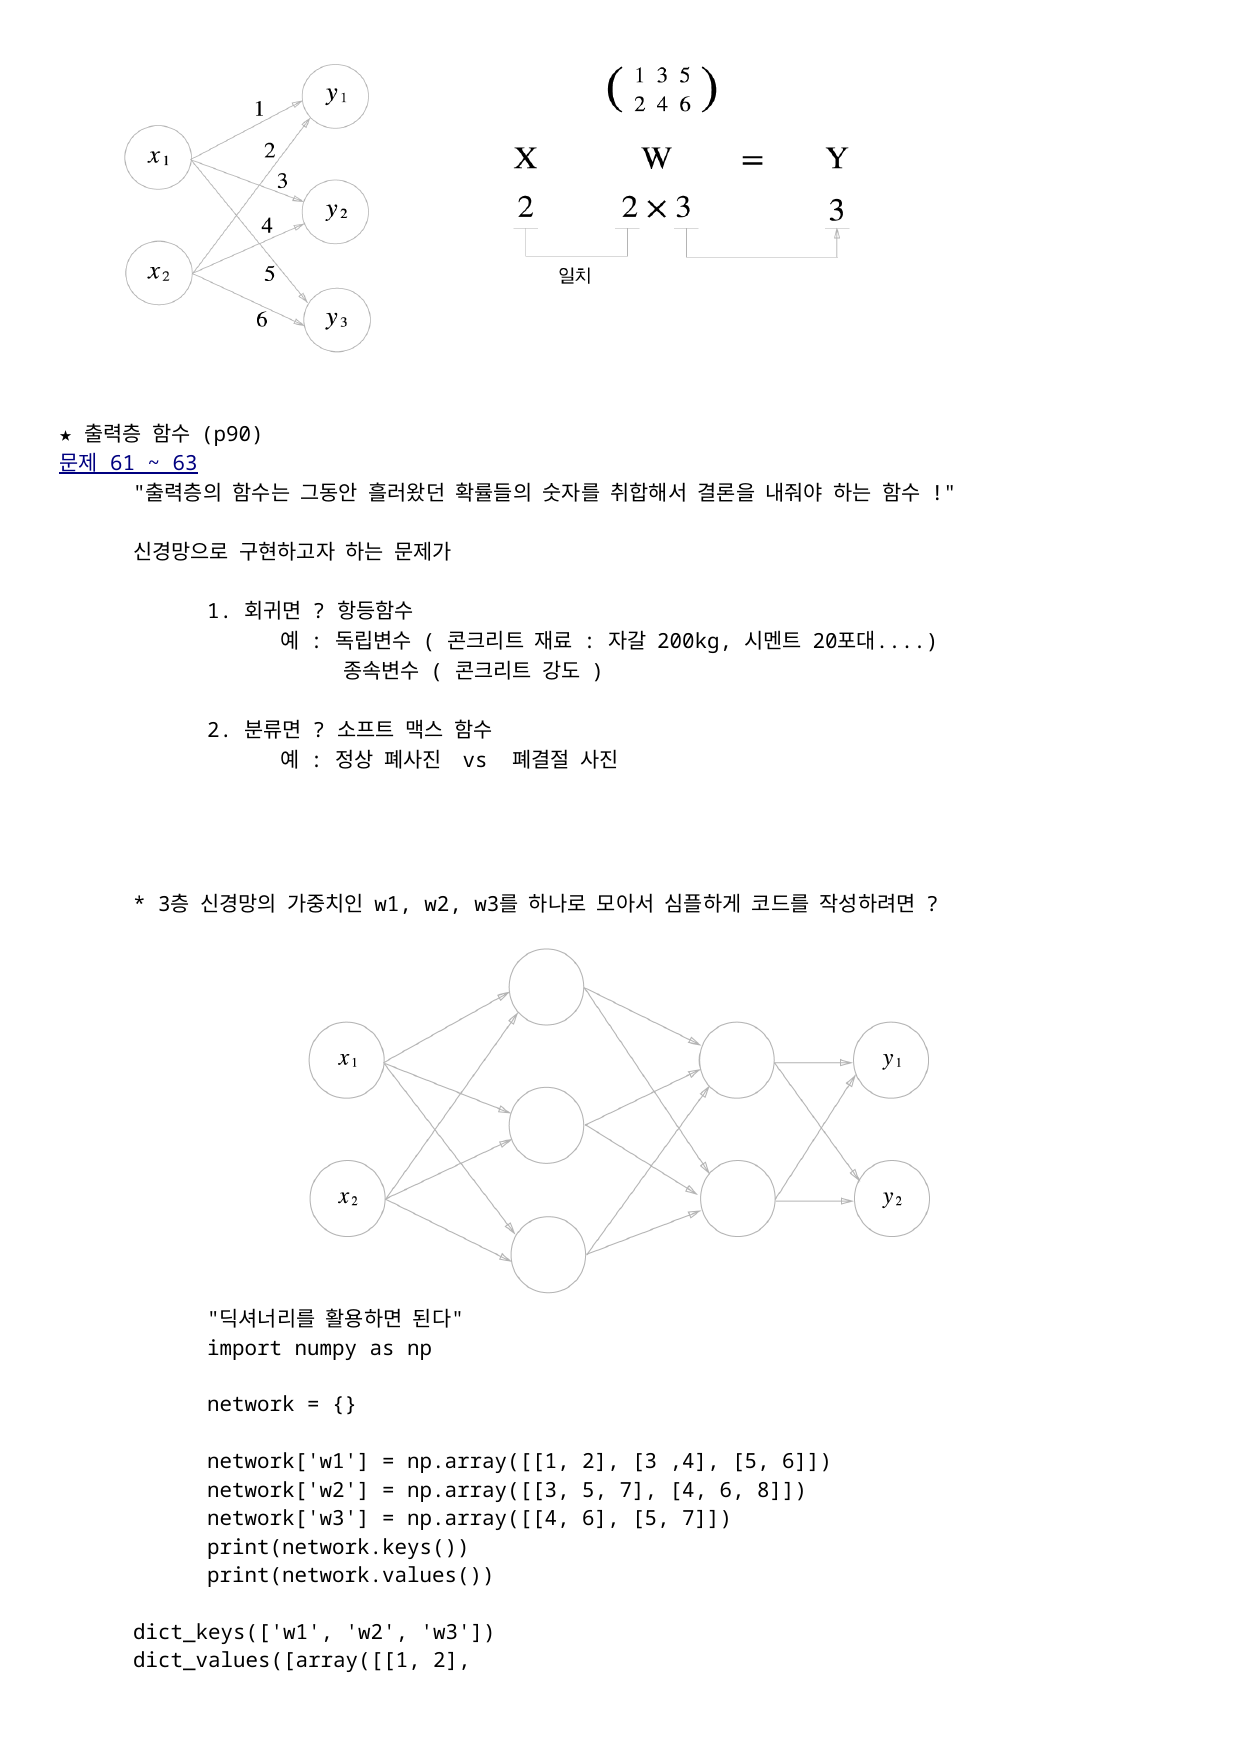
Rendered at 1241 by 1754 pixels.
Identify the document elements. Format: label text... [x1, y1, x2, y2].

text network['w3'] = np.array([[4, 6], [5, 7]]) [59, 1503, 1181, 1532]
text dict_values([array([[1, 2], [59, 1646, 1181, 1674]
text * 3층 신경망의 가중치인 w1, w2, w3를 하나로 모아서 심플하게 코드를 작성하려면 ? [59, 888, 1181, 918]
text ★ 출력층 함수 (p90) [59, 418, 1181, 448]
text network['w1'] = np.array([[1, 2], [3 ,4], [5, 6]]) [59, 1446, 1181, 1475]
text 1. 회귀면 ? 항등함수 [59, 594, 1181, 624]
text network['w2'] = np.array([[3, 5, 7], [4, 6, 8]]) [59, 1475, 1181, 1503]
text 2. 분류면 ? 소프트 맥스 함수 [59, 713, 1181, 744]
text 예 : 독립변수 ( 콘크리트 재료 : 자갈 200kg, 시멘트 20포대....) [59, 624, 1181, 654]
picture [115, 59, 858, 361]
text 신경망으로 구현하고자 하는 문제가 [59, 535, 1181, 566]
text "출력층의 함수는 그동안 흘러왔던 확률들의 숫자를 취합해서 결론을 내줘야 하는 함수 !" [59, 476, 1181, 507]
text 예 : 정상 폐사진 vs 폐결절 사진 [59, 744, 1181, 774]
text 종속변수 ( 콘크리트 강도 ) [59, 654, 1181, 685]
text print(network.values()) [59, 1560, 1181, 1589]
text import numpy as np [59, 1333, 1181, 1361]
text "딕셔너리를 활용하면 된다" [59, 946, 1181, 1333]
text dict_keys(['w1', 'w2', 'w3']) [59, 1617, 1181, 1646]
text network = {} [59, 1389, 1181, 1418]
text 문제 61 ~ 63 [59, 448, 1181, 476]
text print(network.keys()) [59, 1532, 1181, 1560]
picture [303, 946, 938, 1303]
